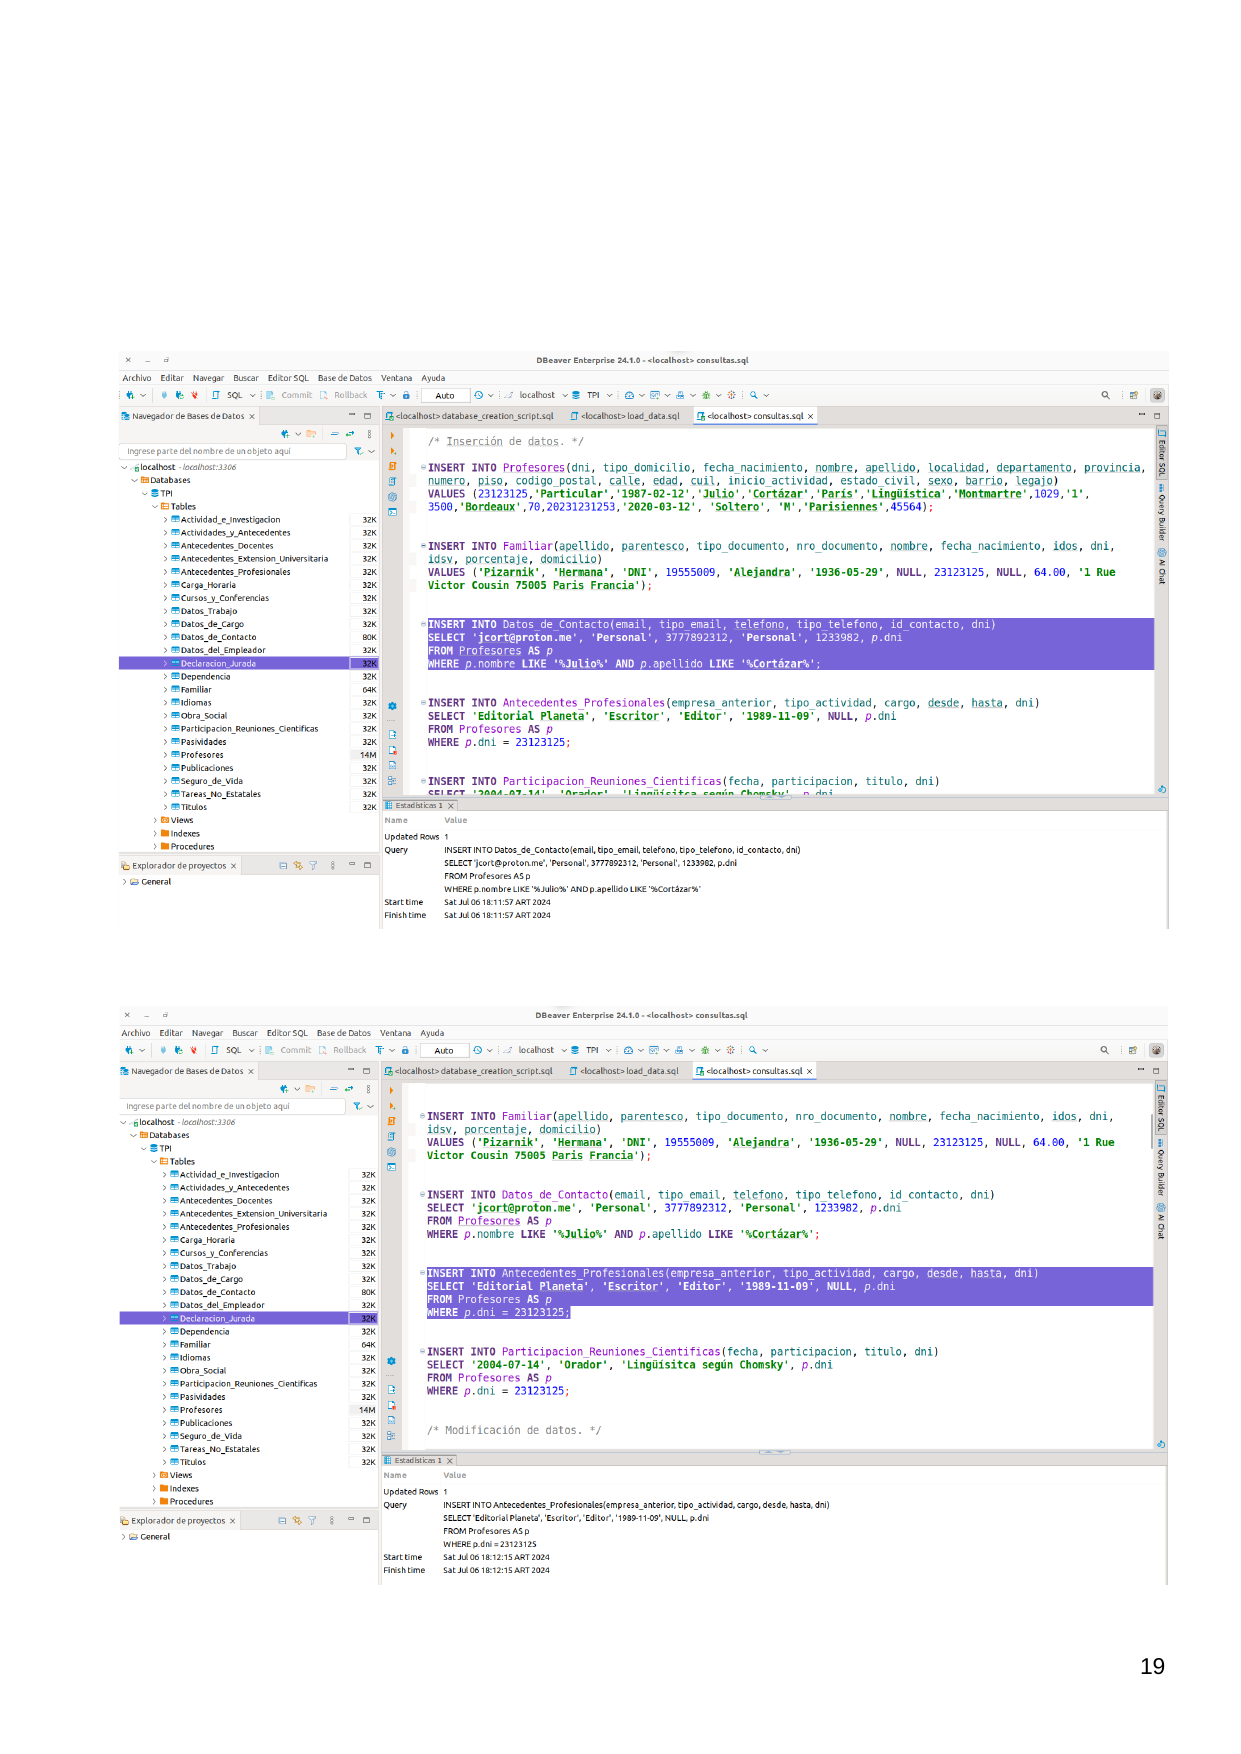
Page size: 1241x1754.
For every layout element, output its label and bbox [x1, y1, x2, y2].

picture [119, 1006, 1168, 1585]
picture [118, 351, 1169, 929]
